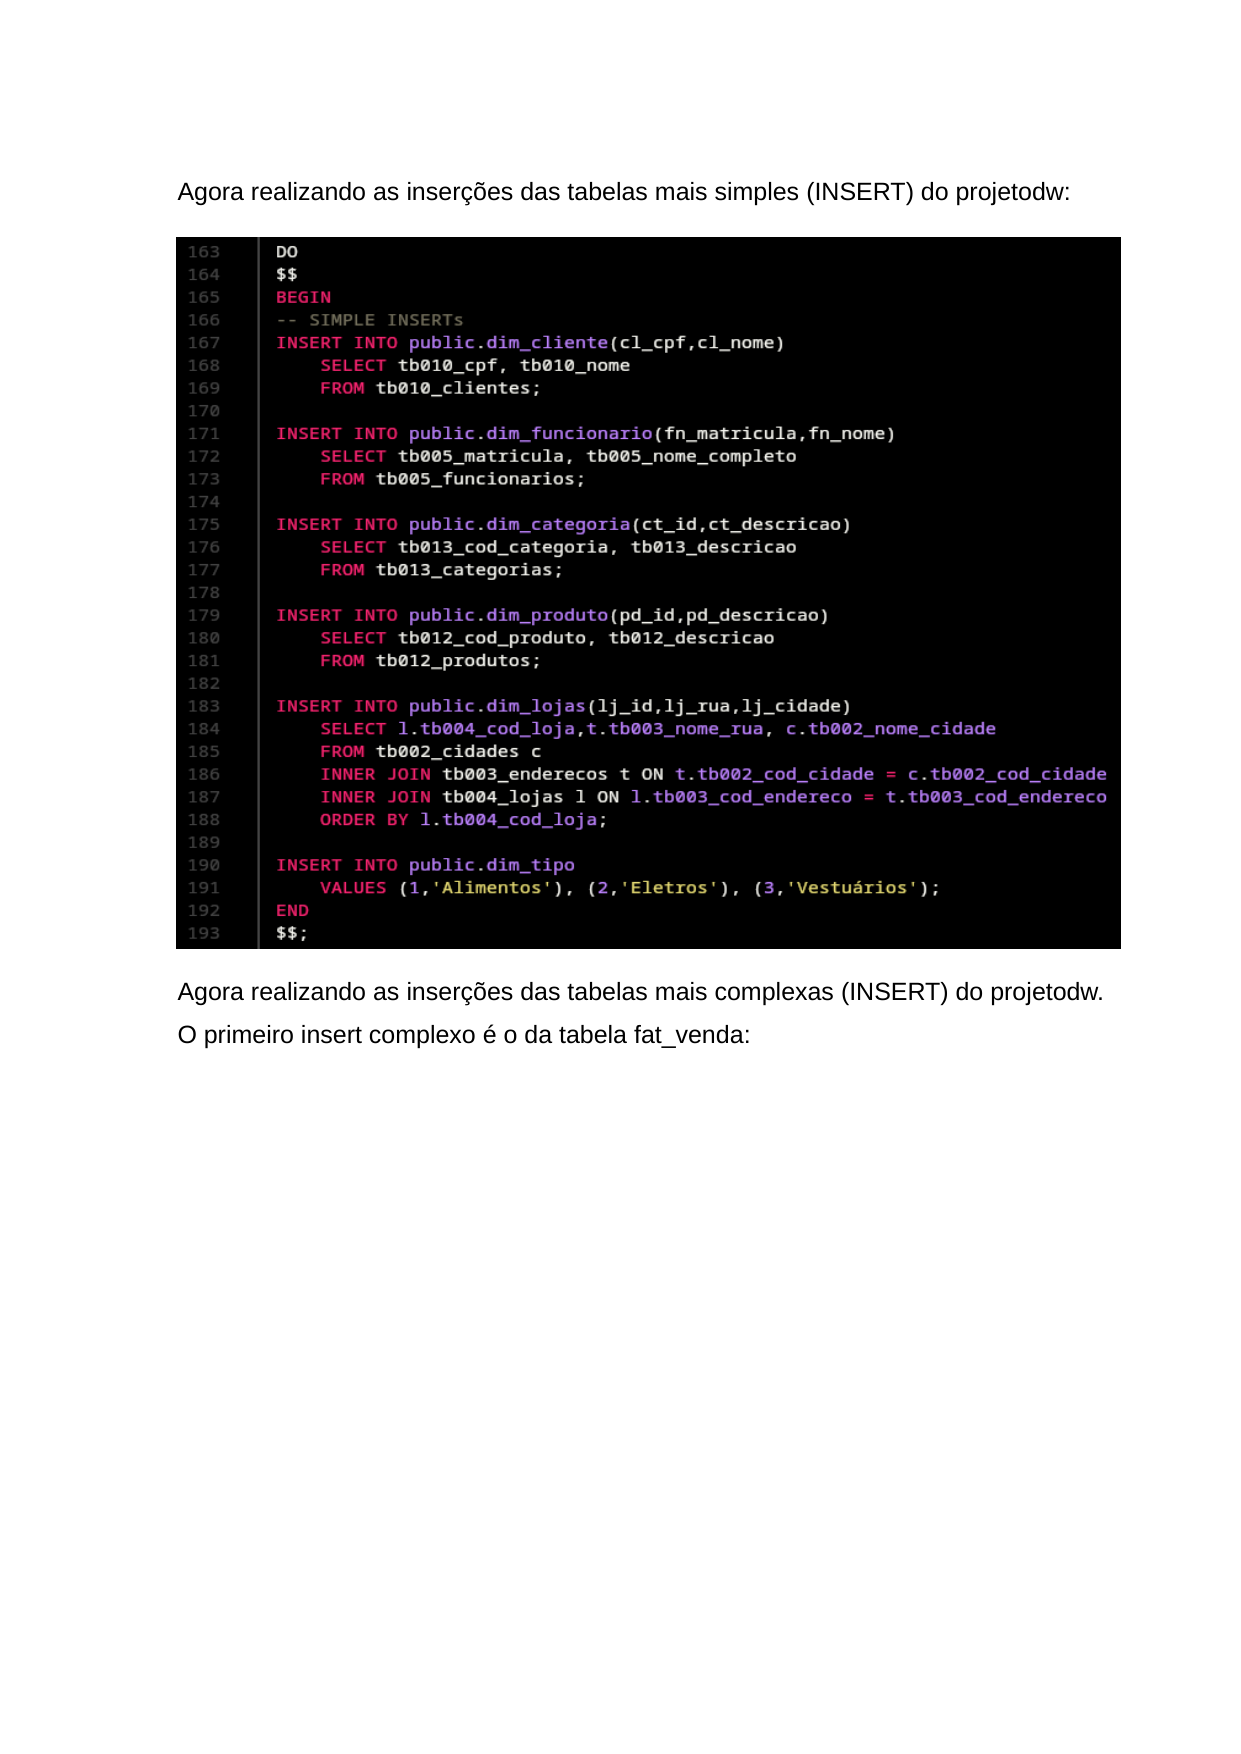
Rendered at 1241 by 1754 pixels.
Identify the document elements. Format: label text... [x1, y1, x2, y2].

picture [176, 237, 1121, 949]
text Agora realizando as inserções das tabelas mais complexas (INSERT) do projetodw. O primeiro insert complexo é o da tabela fat_venda: [177, 220, 1122, 1049]
text Agora realizando as inserções das tabelas mais simples (INSERT) do projetodw: [177, 177, 1122, 206]
